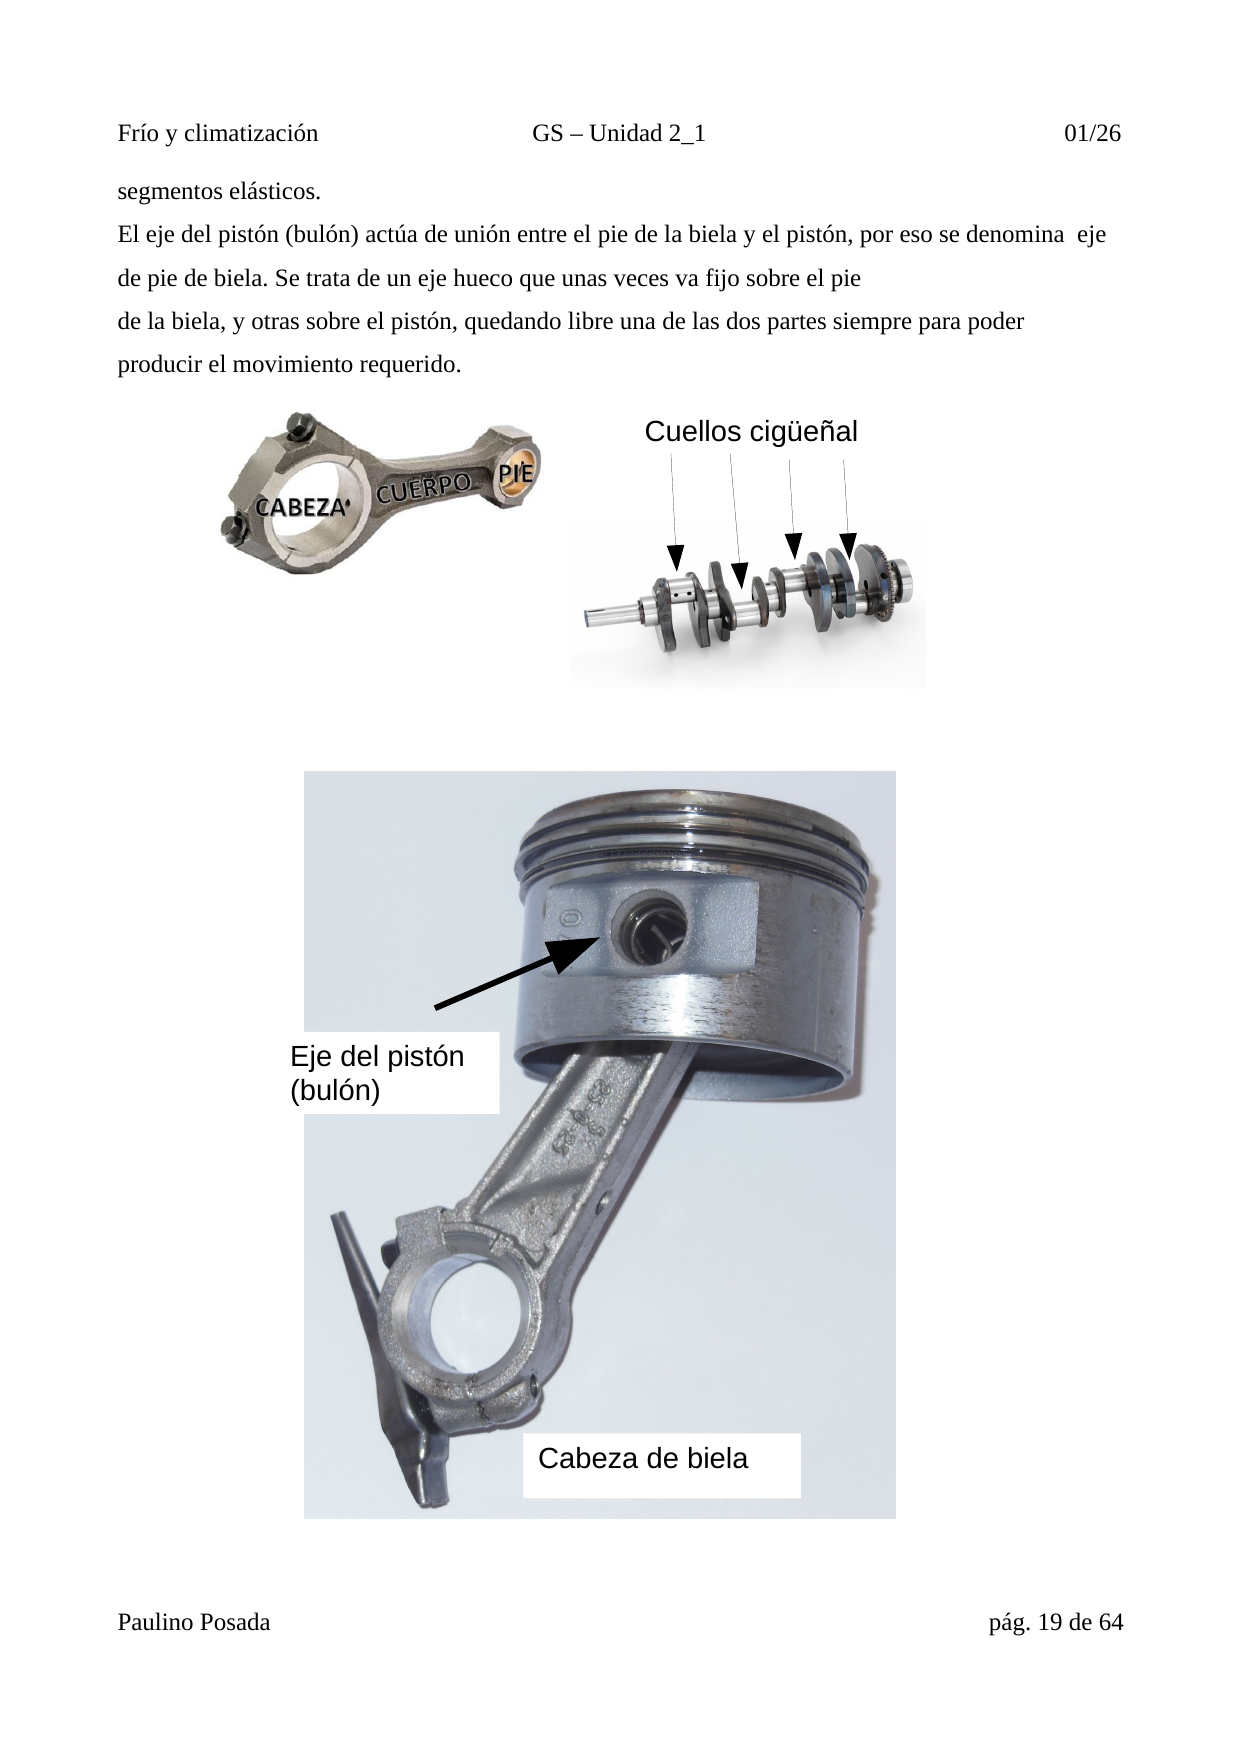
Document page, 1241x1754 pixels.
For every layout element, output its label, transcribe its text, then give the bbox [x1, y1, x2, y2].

picture [195, 392, 926, 689]
picture [304, 771, 896, 1519]
text El eje del pistón (bulón) actúa de unión entre el pie de la biela y el pistón, por eso se denomina eje de pie de biela. Se trata de un eje hueco que unas veces va fijo sobre el pie [117, 219, 1123, 291]
text de la biela, y otras sobre el pistón, quedando libre una de las dos partes siempre para poder [117, 306, 1123, 334]
text producir el movimiento requerido. [117, 349, 1123, 378]
text segmentos elásticos. [117, 176, 1123, 205]
